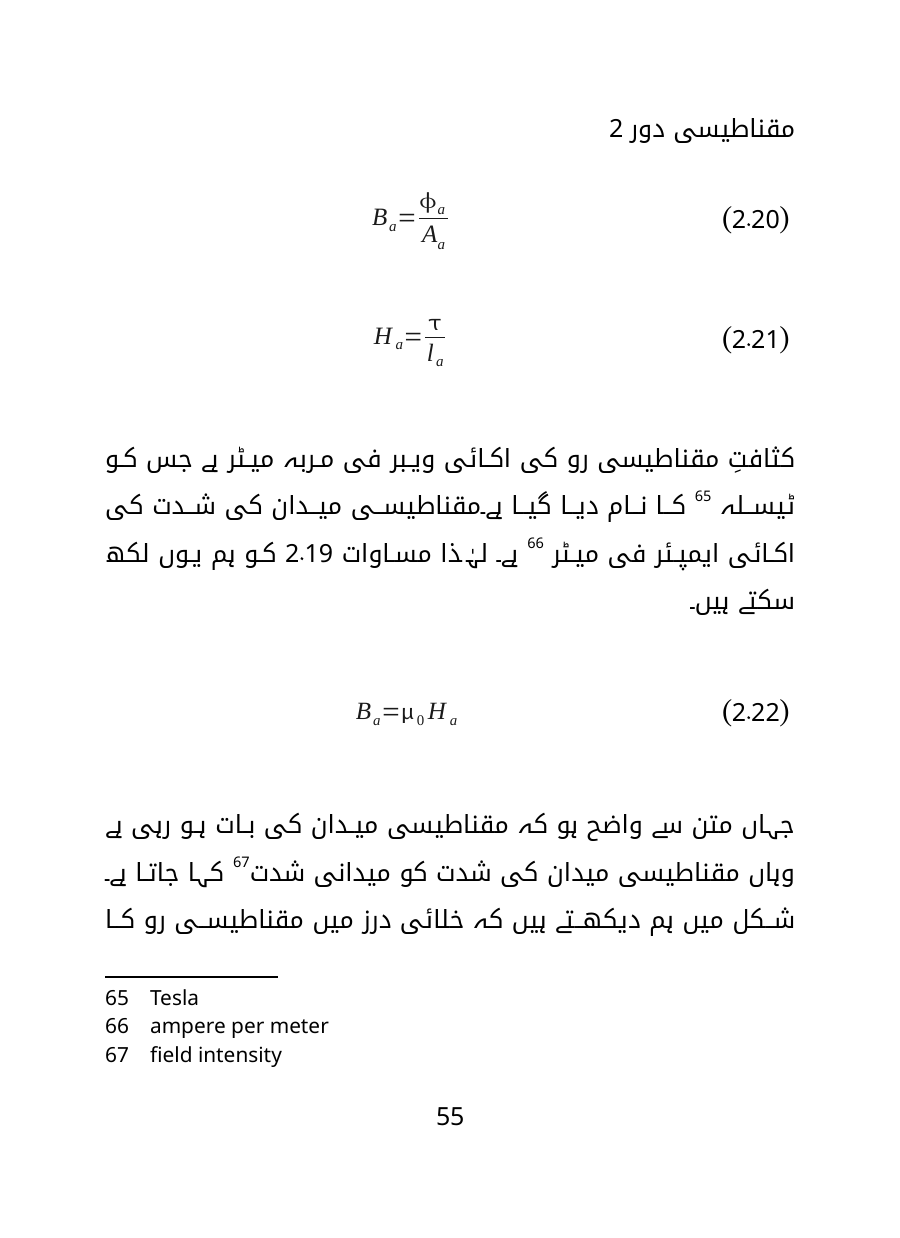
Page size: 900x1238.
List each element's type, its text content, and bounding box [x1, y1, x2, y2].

table_header (2.22) [699, 684, 795, 755]
text ampere per meter [105, 1012, 795, 1040]
table_header [105, 182, 705, 271]
table_header (2.21) [705, 305, 795, 389]
text Tesla [105, 983, 795, 1012]
text field intensity [105, 1040, 795, 1068]
text جہاں متن سے واضح ہو کہ مقناطیسی میدان کی بات ہو رہی ہے وہاں مقناطیسی میدان کی شدت کو میدانی شدت کہا جاتا ہے۔ شکل میں ہم دیکھتے ہیں کہ خلائی درز میں مقناطیسی رو کا بہاو، اکائی سمتیہکی الٹ سمت میں ہے لہٰذا ہم کثافتِ مقناطیسی رو کو ایک سمتیہ لکھ سکتے ہیں۔ اسی طرح خلائی درز میں مقناطیسی دباؤ اکائی سمتیہکی الٹ سمت میں دباؤ ڈال رہا ہے لہٰذا ہم مقناطیسی دباؤ کی شدت کو لکھ سکتے ہیں۔ لہٰذا اس مساوات کو یوں لکھا جا سکتا ہے۔ [105, 802, 795, 944]
table_header (2.20) [705, 182, 795, 271]
table_header [105, 305, 705, 389]
text کثافتِ مقناطیسی رو کی اکائی ویبر فی مربہ میٹر ہے جس کو ٹیسلہ کا نام دیا گیا ہے۔مقناطیسی میدان کی شدت کی اکائی ایمپئر فی میٹر ہے۔ لہٰذا مساوات 2.19 کو ہم یوں لکھ سکتے ہیں۔ [105, 435, 795, 625]
table_header [105, 684, 699, 755]
